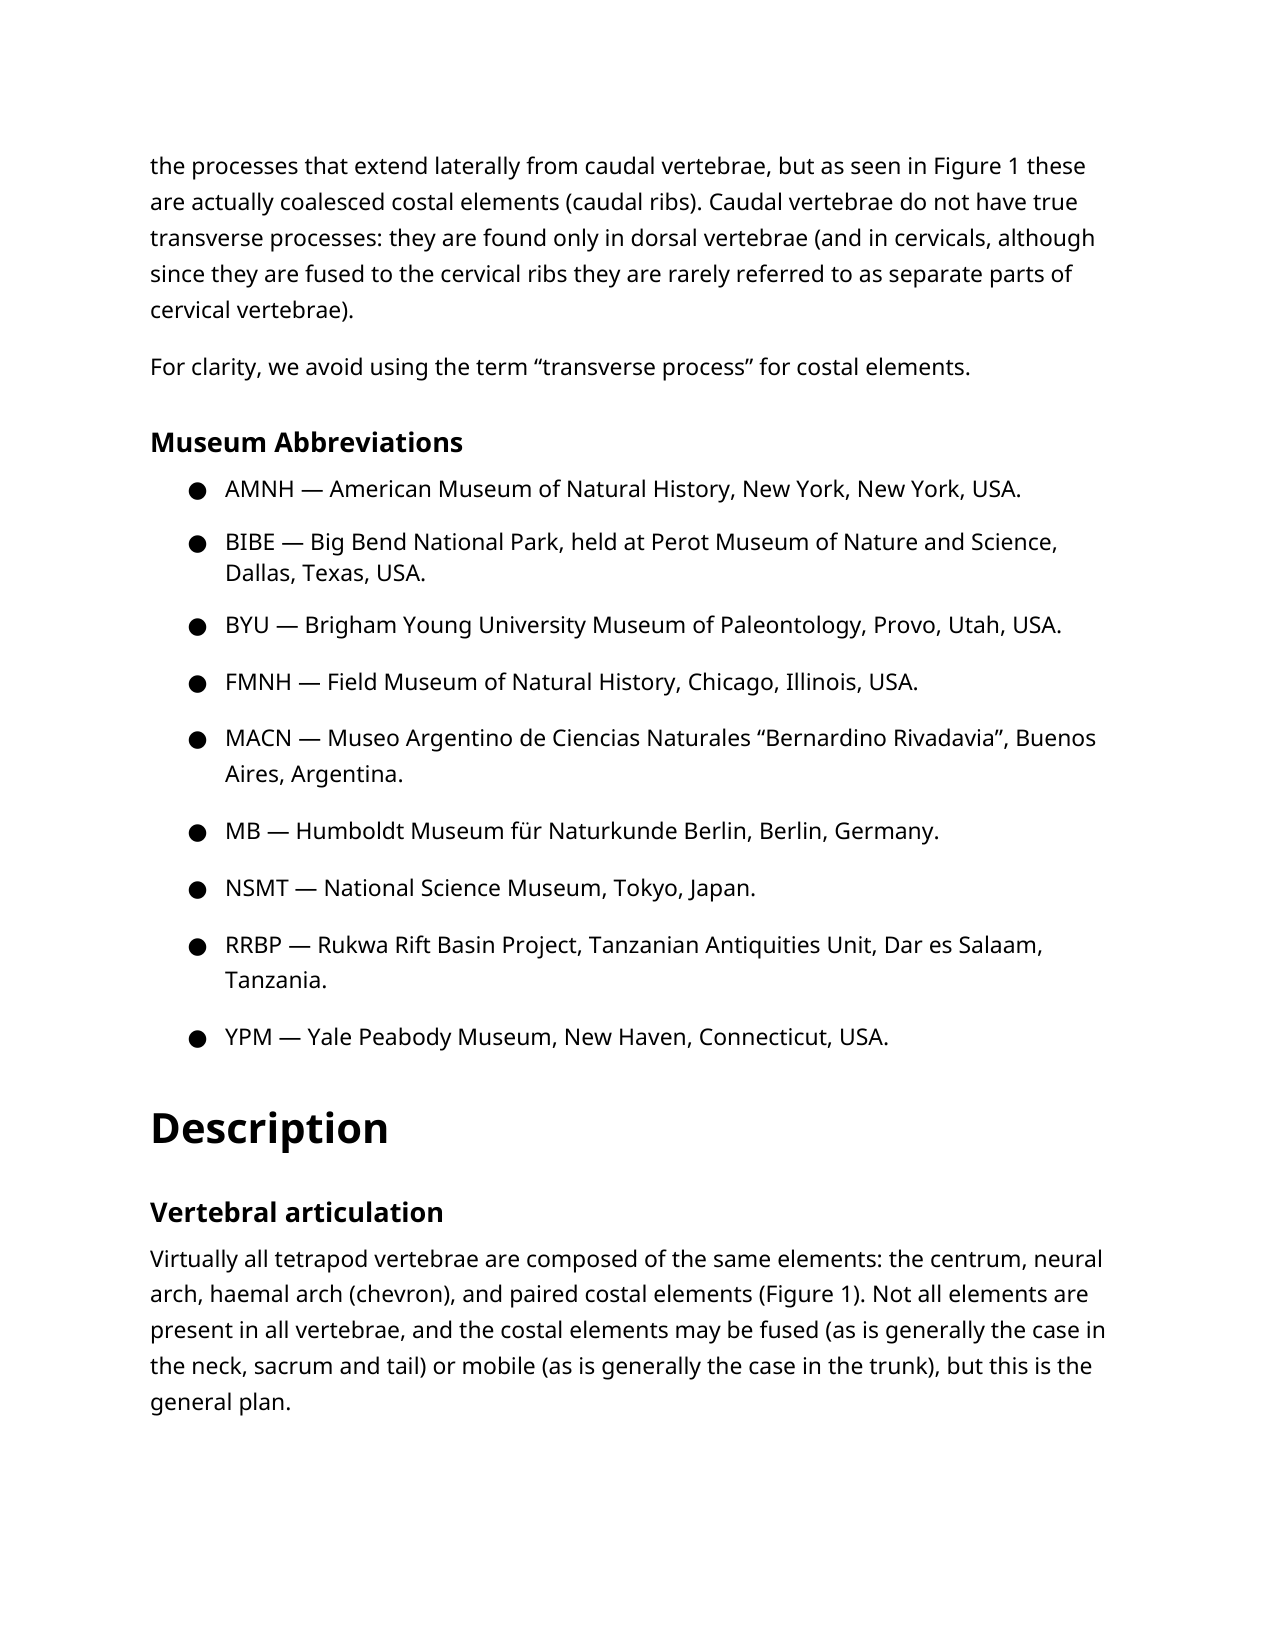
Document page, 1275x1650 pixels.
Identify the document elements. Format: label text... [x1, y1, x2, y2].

list YPM — Yale Peabody Museum, New Haven, Connecticut, USA. [187, 1021, 1125, 1052]
subtitle Description [150, 1099, 1125, 1156]
subtitle Museum Abbreviations [150, 424, 1125, 461]
list NSMT — National Science Museum, Tokyo, Japan. [187, 872, 1125, 903]
list MB — Humboldt Museum für Naturkunde Berlin, Berlin, Germany. [187, 815, 1125, 846]
list BIBE — Big Bend National Park, held at Perot Museum of Nature and Science, Dallas, Texas, USA. [187, 525, 1125, 588]
list FMNH — Field Museum of Natural History, Chicago, Illinois, USA. [187, 666, 1125, 697]
text the processes that extend laterally from caudal vertebrae, but as seen in Figure 1 these are actually coalesced costal elements (caudal ribs). Caudal vertebrae do not have true transverse processes: they are found only in dorsal vertebrae (and in cervicals, although since they are fused to the cervical ribs they are rarely referred to as separate parts of cervical vertebrae). [150, 150, 1125, 325]
subtitle Vertebral articulation [150, 1193, 1125, 1230]
list MACN — Museo Argentino de Ciencias Naturales “Bernardino Rivadavia”, Buenos Aires, Argentina. [187, 722, 1125, 789]
text Virtually all tetrapod vertebrae are composed of the same elements: the centrum, neural arch, haemal arch (chevron), and paired costal elements (Figure 1). Not all elements are present in all vertebrae, and the costal elements may be fused (as is generally the case in the neck, sacrum and tail) or mobile (as is generally the case in the trunk), but this is the general plan. [150, 1242, 1125, 1417]
list RRBP — Rukwa Rift Basin Project, Tanzanian Antiquities Unit, Dar es Salaam, Tanzania. [187, 928, 1125, 996]
text For clarity, we avoid using the term “transverse process” for costal elements. [150, 351, 1125, 382]
list BYU — Brigham Young University Museum of Paleontology, Provo, Utah, USA. [187, 609, 1125, 640]
list AMNH — American Museum of Natural History, New York, New York, USA. [187, 473, 1125, 504]
